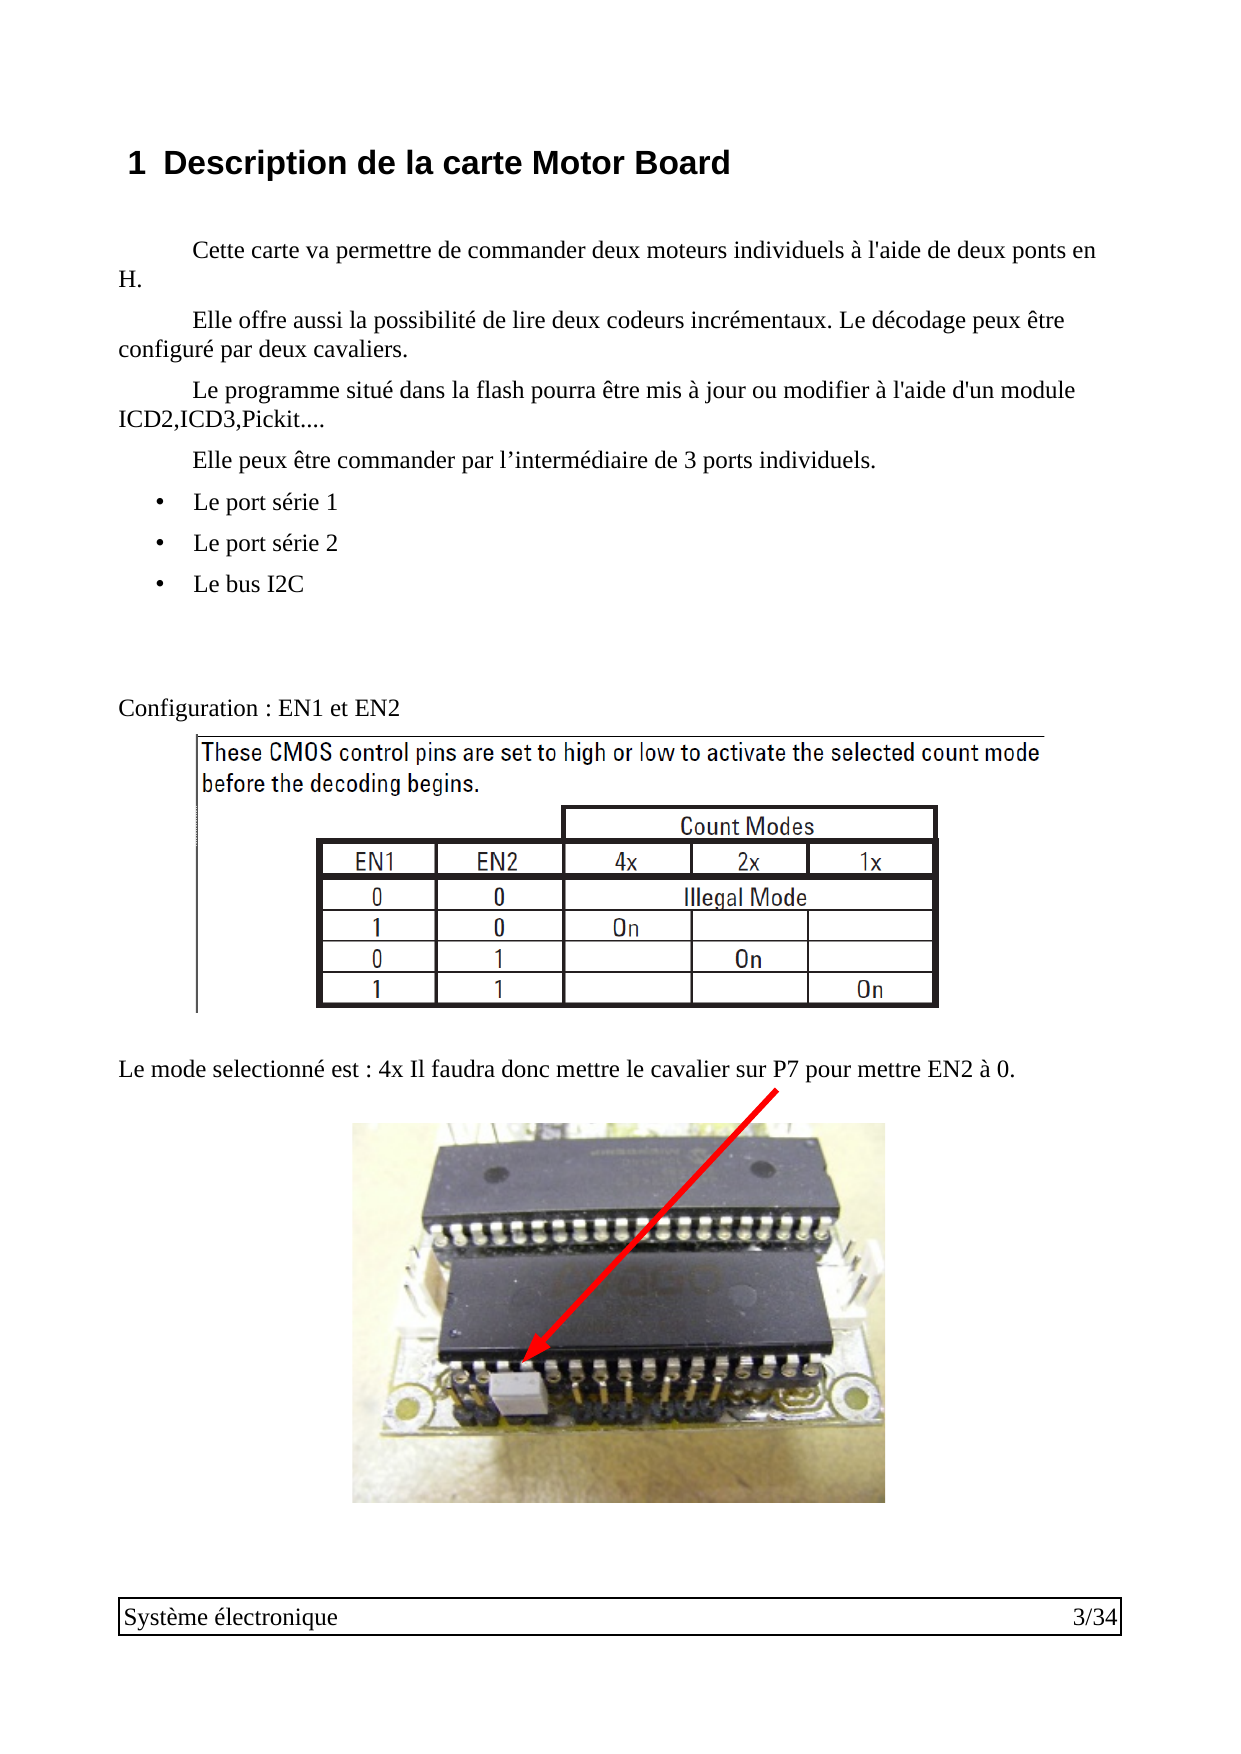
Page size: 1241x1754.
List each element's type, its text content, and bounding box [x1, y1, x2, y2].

picture [195, 734, 1045, 1013]
text Elle offre aussi la possibilité de lire deux codeurs incrémentaux. Le décodage peux être configuré par deux cavaliers. [118, 306, 1122, 363]
text Le mode selectionné est : 4x Il faudra donc mettre le cavalier sur P7 pour mettre EN2 à 0. [118, 1054, 1122, 1082]
subtitle Description de la carte Motor Board [118, 143, 1122, 182]
picture [352, 1123, 886, 1503]
text Configuration : EN1 et EN2 [118, 693, 1122, 722]
text Elle peux être commander par l’intermédiaire de 3 ports individuels. [118, 446, 1122, 474]
list Le bus I2C [156, 569, 1122, 598]
list Le port série 2 [156, 528, 1122, 557]
list Le port série 1 [156, 487, 1122, 516]
text Le programme situé dans la flash pourra être mis à jour ou modifier à l'aide d'un module ICD2,ICD3,Pickit.... [118, 376, 1122, 433]
text Cette carte va permettre de commander deux moteurs individuels à l'aide de deux ponts en H. [118, 236, 1122, 293]
